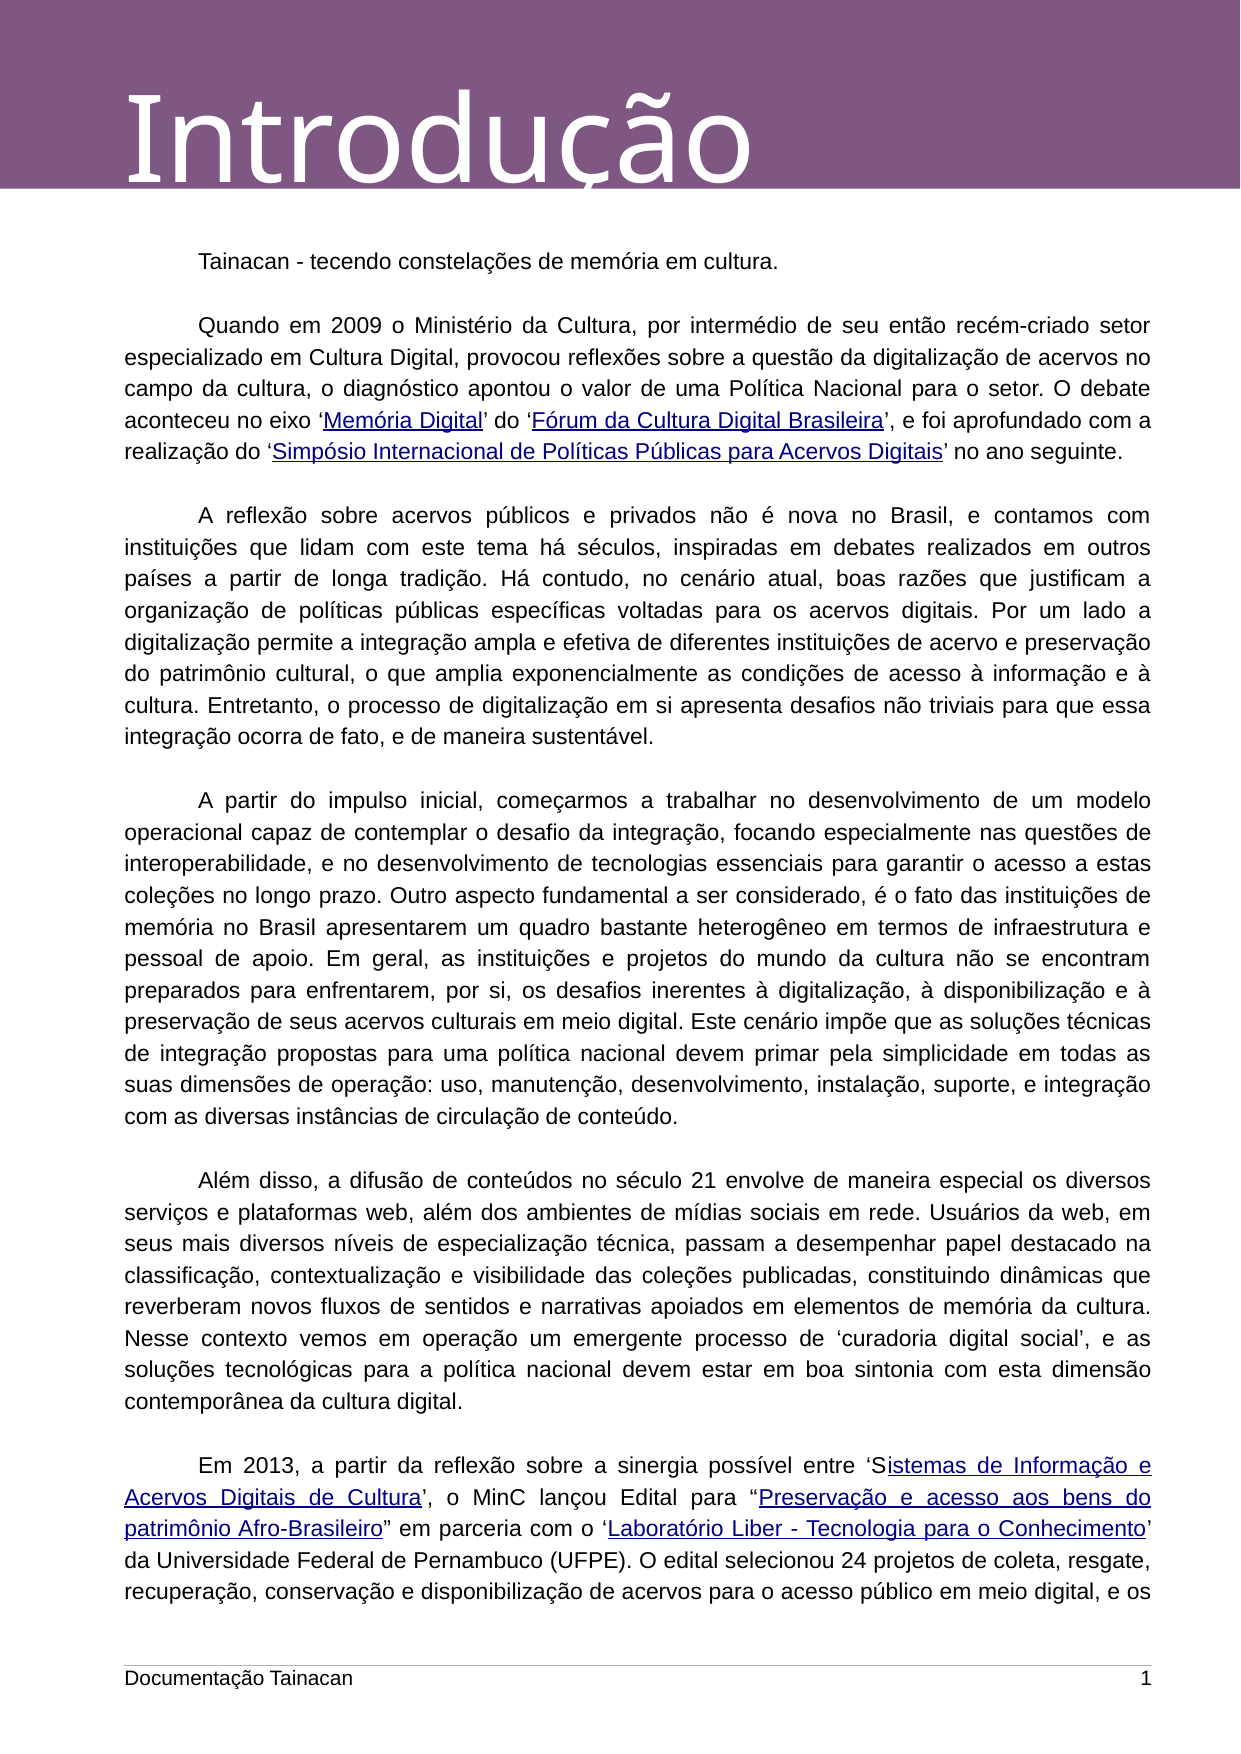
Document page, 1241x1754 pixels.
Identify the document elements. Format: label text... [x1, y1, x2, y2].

text Além disso, a difusão de conteúdos no século 21 envolve de maneira especial os diversos serviços e plataformas web, além dos ambientes de mídias sociais em rede. Usuários da web, em seus mais diversos níveis de especialização técnica, passam a desempenhar papel destacado na classificação, contextualização e visibilidade das coleções publicadas, constituindo dinâmicas que reverberam novos fluxos de sentidos e narrativas apoiados em elementos de memória da cultura. Nesse contexto vemos em operação um emergente processo de ‘curadoria digital social’, e as soluções tecnológicas para a política nacional devem estar em boa sintonia com esta dimensão contemporânea da cultura digital. [124, 1167, 1152, 1414]
text Em 2013, a partir da reflexão sobre a sinergia possível entre ‘Sistemas de Informação e Acervos Digitais de Cultura’, o MinC lançou Edital para “Preservação e acesso aos bens do patrimônio Afro-Brasileiro” em parceria com o ‘Laboratório Liber - Tecnologia para o Conhecimento’ da Universidade Federal de Pernambuco (UFPE). O edital selecionou 24 projetos de coleta, resgate, recuperação, conservação e disponibilização de acervos para o acesso público em meio digital, e os [124, 1452, 1152, 1604]
text Quando em 2009 o Ministério da Cultura, por intermédio de seu então recém-criado setor especializado em Cultura Digital, provocou reflexões sobre a questão da digitalização de acervos no campo da cultura, o diagnóstico apontou o valor de uma Política Nacional para o setor. O debate aconteceu no eixo ‘Memória Digital’ do ‘Fórum da Cultura Digital Brasileira’, e foi aprofundado com a realização do ‘Simpósio Internacional de Políticas Públicas para Acervos Digitais’ no ano seguinte. [124, 312, 1152, 464]
text A partir do impulso inicial, começarmos a trabalhar no desenvolvimento de um modelo operacional capaz de contemplar o desafio da integração, focando especialmente nas questões de interoperabilidade, e no desenvolvimento de tecnologias essenciais para garantir o acesso a estas coleções no longo prazo. Outro aspecto fundamental a ser considerado, é o fato das instituições de memória no Brasil apresentarem um quadro bastante heterogêneo em termos de infraestrutura e pessoal de apoio. Em geral, as instituições e projetos do mundo da cultura não se encontram preparados para enfrentarem, por si, os desafios inerentes à digitalização, à disponibilização e à preservação de seus acervos culturais em meio digital. Este cenário impõe que as soluções técnicas de integração propostas para uma política nacional devem primar pela simplicidade em todas as suas dimensões de operação: uso, manutenção, desenvolvimento, instalação, suporte, e integração com as diversas instâncias de circulação de conteúdo. [124, 787, 1152, 1129]
text A reflexão sobre acervos públicos e privados não é nova no Brasil, e contamos com instituições que lidam com este tema há séculos, inspiradas em debates realizados em outros países a partir de longa tradição. Há contudo, no cenário atual, boas razões que justificam a organização de políticas públicas específicas voltadas para os acervos digitais. Por um lado a digitalização permite a integração ampla e efetiva de diferentes instituições de acervo e preservação do patrimônio cultural, o que amplia exponencialmente as condições de acesso à informação e à cultura. Entretanto, o processo de digitalização em si apresenta desafios não triviais para que essa integração ocorra de fato, e de maneira sustentável. [124, 502, 1152, 749]
subtitle Introdução [124, 189, 1152, 218]
text Tainacan - tecendo constelações de memória em cultura. [124, 248, 1152, 274]
